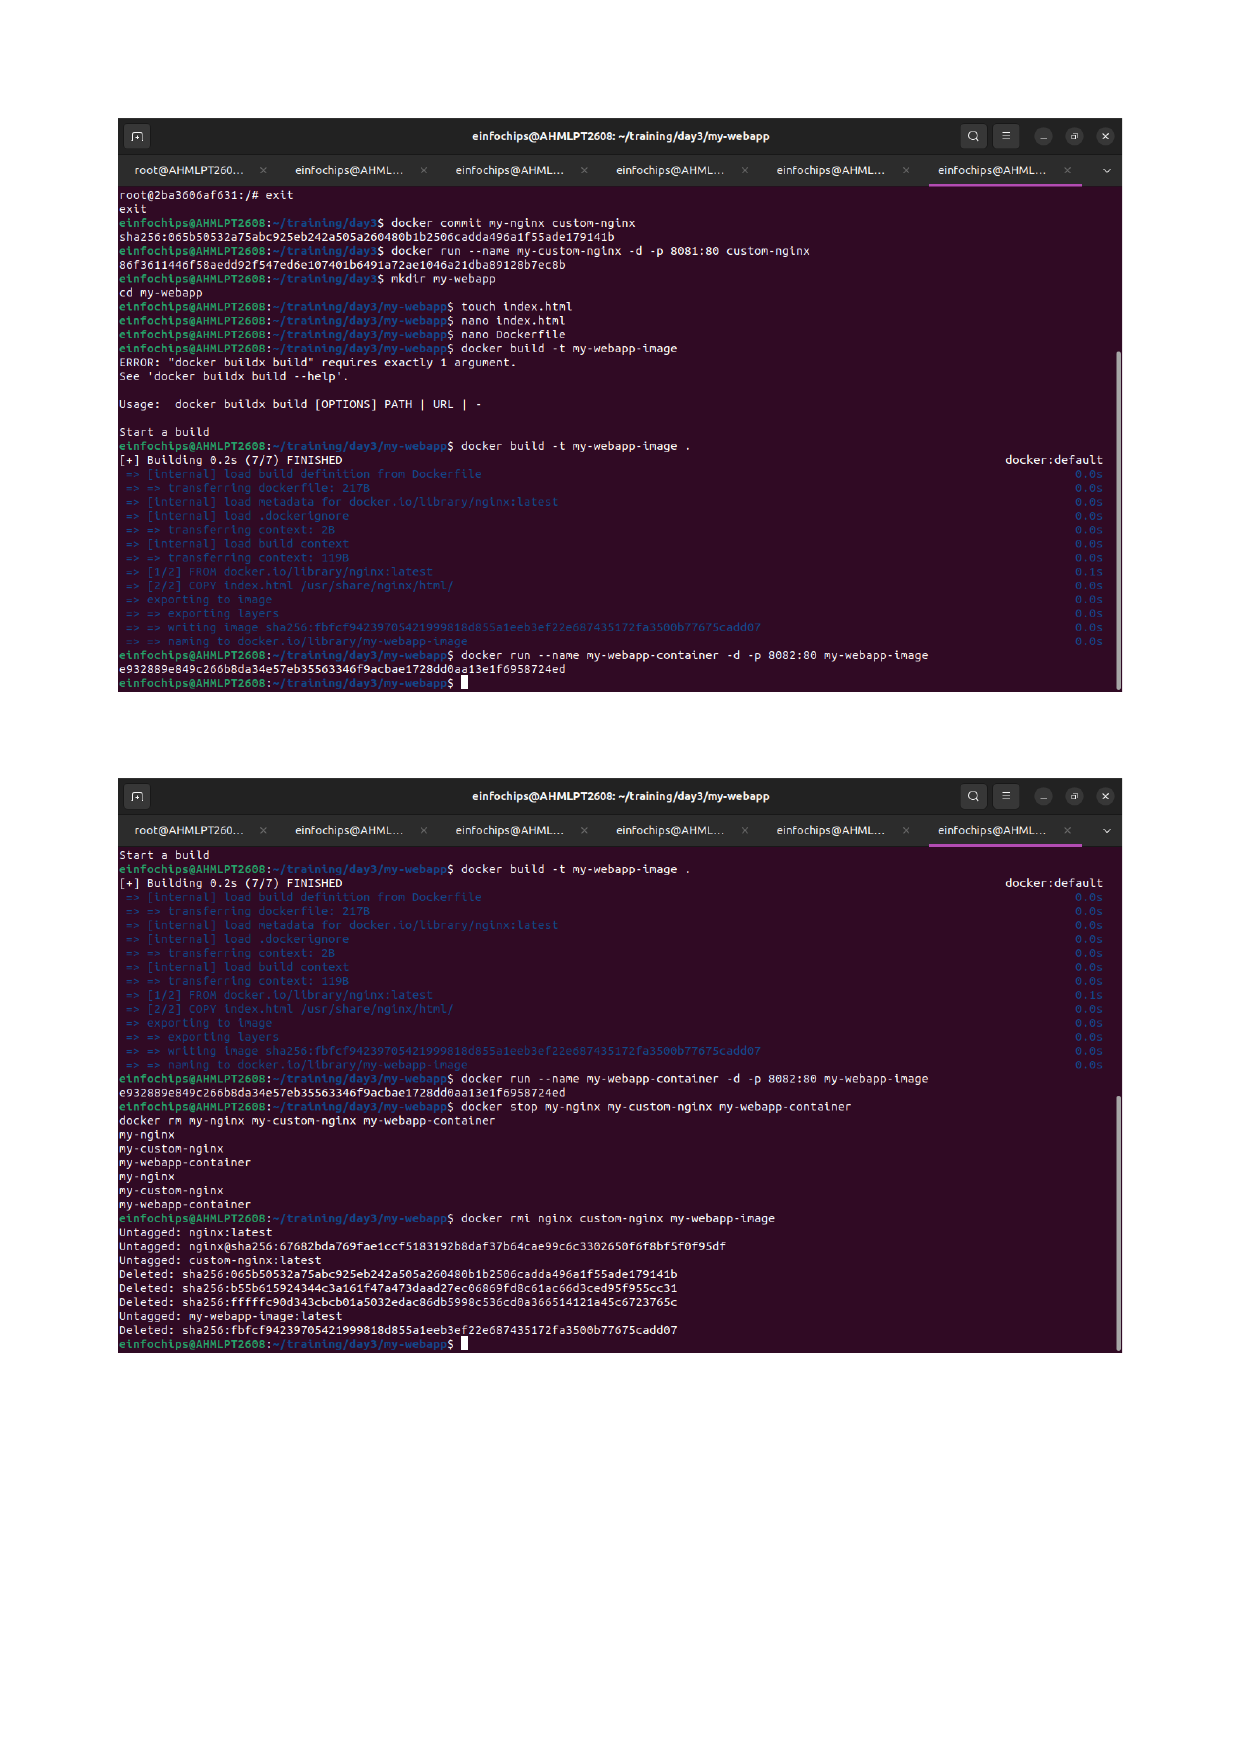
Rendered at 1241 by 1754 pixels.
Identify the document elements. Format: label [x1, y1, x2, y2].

picture [118, 778, 1123, 1353]
picture [118, 118, 1123, 692]
